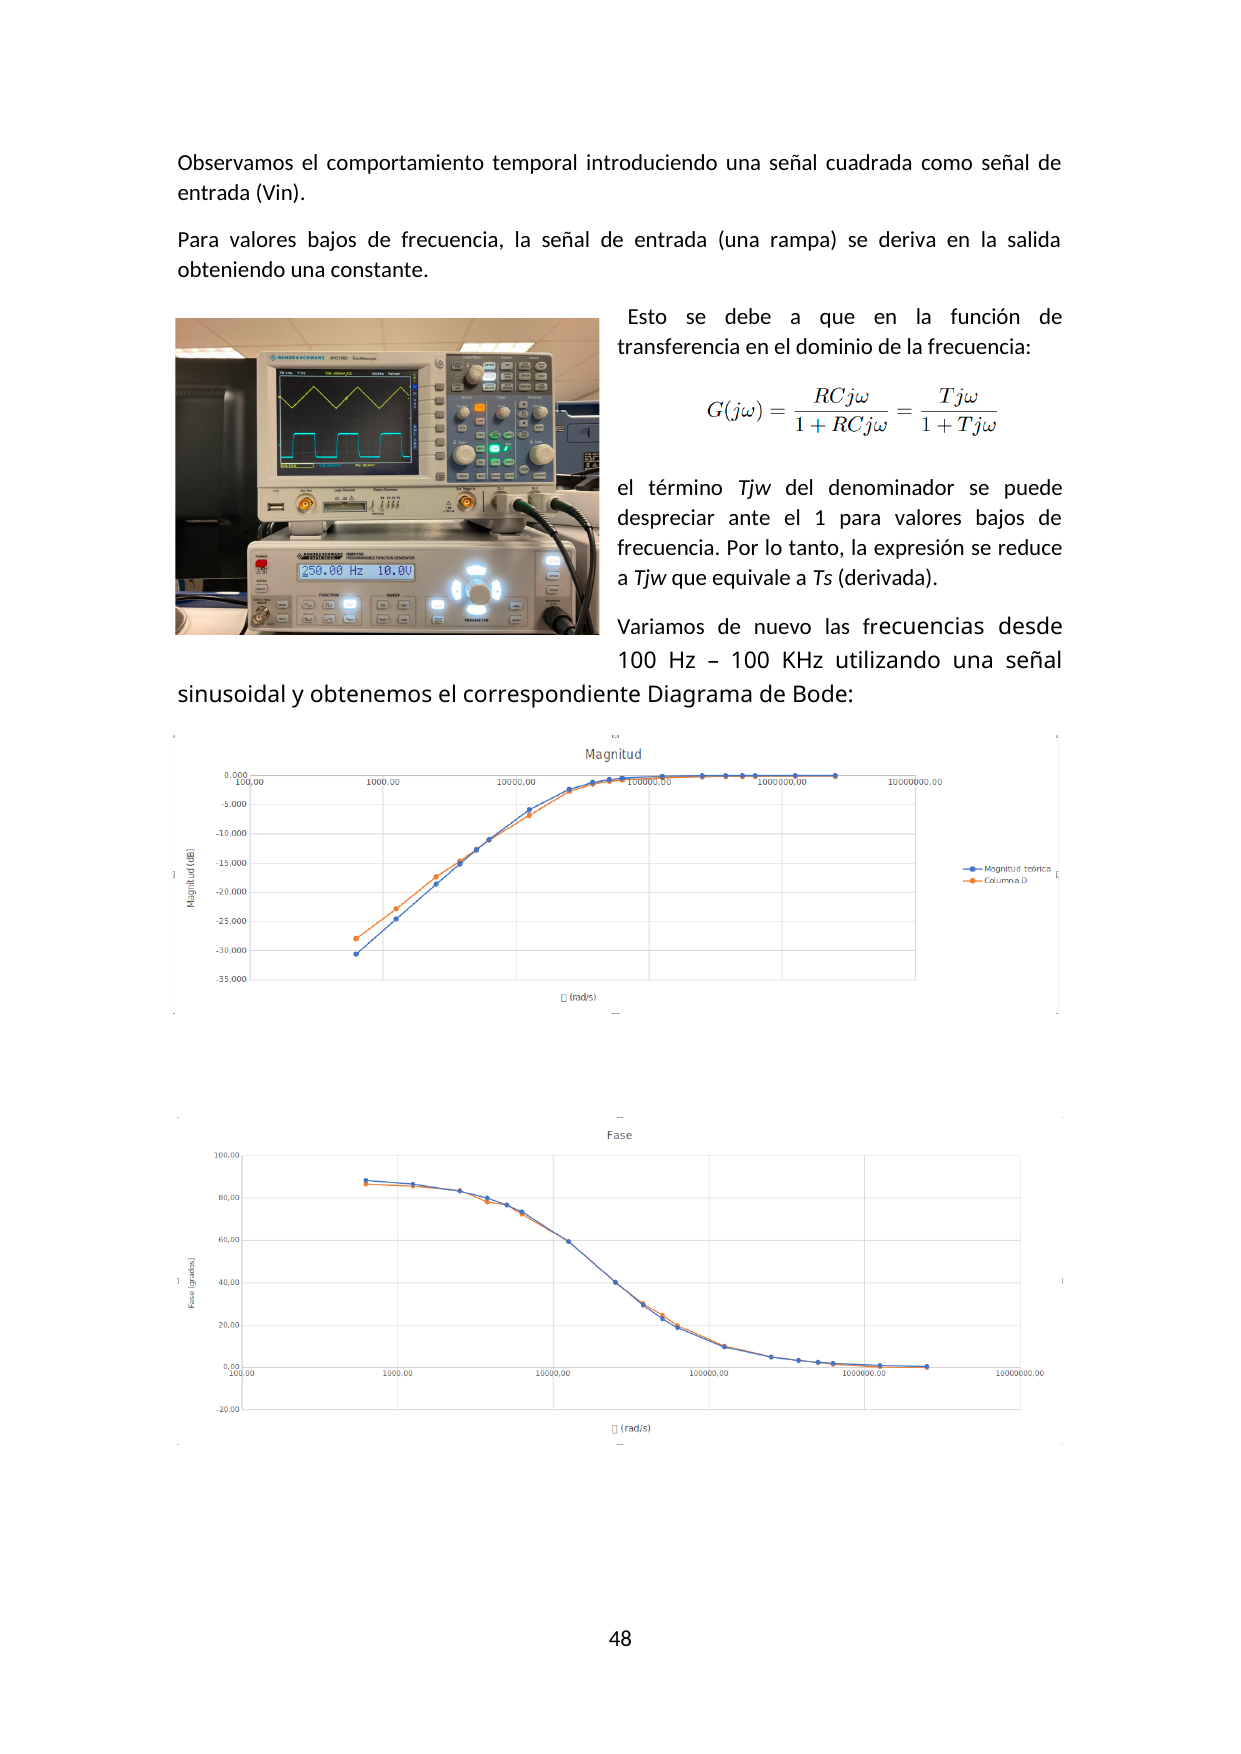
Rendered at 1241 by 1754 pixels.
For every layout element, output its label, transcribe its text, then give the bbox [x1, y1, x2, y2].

text Variamos de nuevo las frecuencias desde 100 Hz – 100 KHz utilizando una señal sinusoidal y obtenemos el correspondiente Diagrama de Bode: [177, 610, 1063, 709]
text el término Tjw del denominador se puede despreciar ante el 1 para valores bajos de frecuencia. Por lo tanto, la expresión se reduce a Tjw que equivale a Ts (derivada). [600, 473, 1063, 591]
picture [695, 372, 1006, 447]
text Observamos el comportamiento temporal introduciendo una señal cuadrada como señal de entrada (Vin). [177, 148, 1063, 206]
picture [177, 1117, 1063, 1445]
text Esto se debe a que en la función de transferencia en el dominio de la frecuencia: [177, 302, 1063, 360]
picture [175, 318, 600, 635]
text Para valores bajos de frecuencia, la señal de entrada (una rampa) se deriva en la salida obteniendo una constante. [177, 225, 1063, 283]
picture [172, 735, 1059, 1014]
